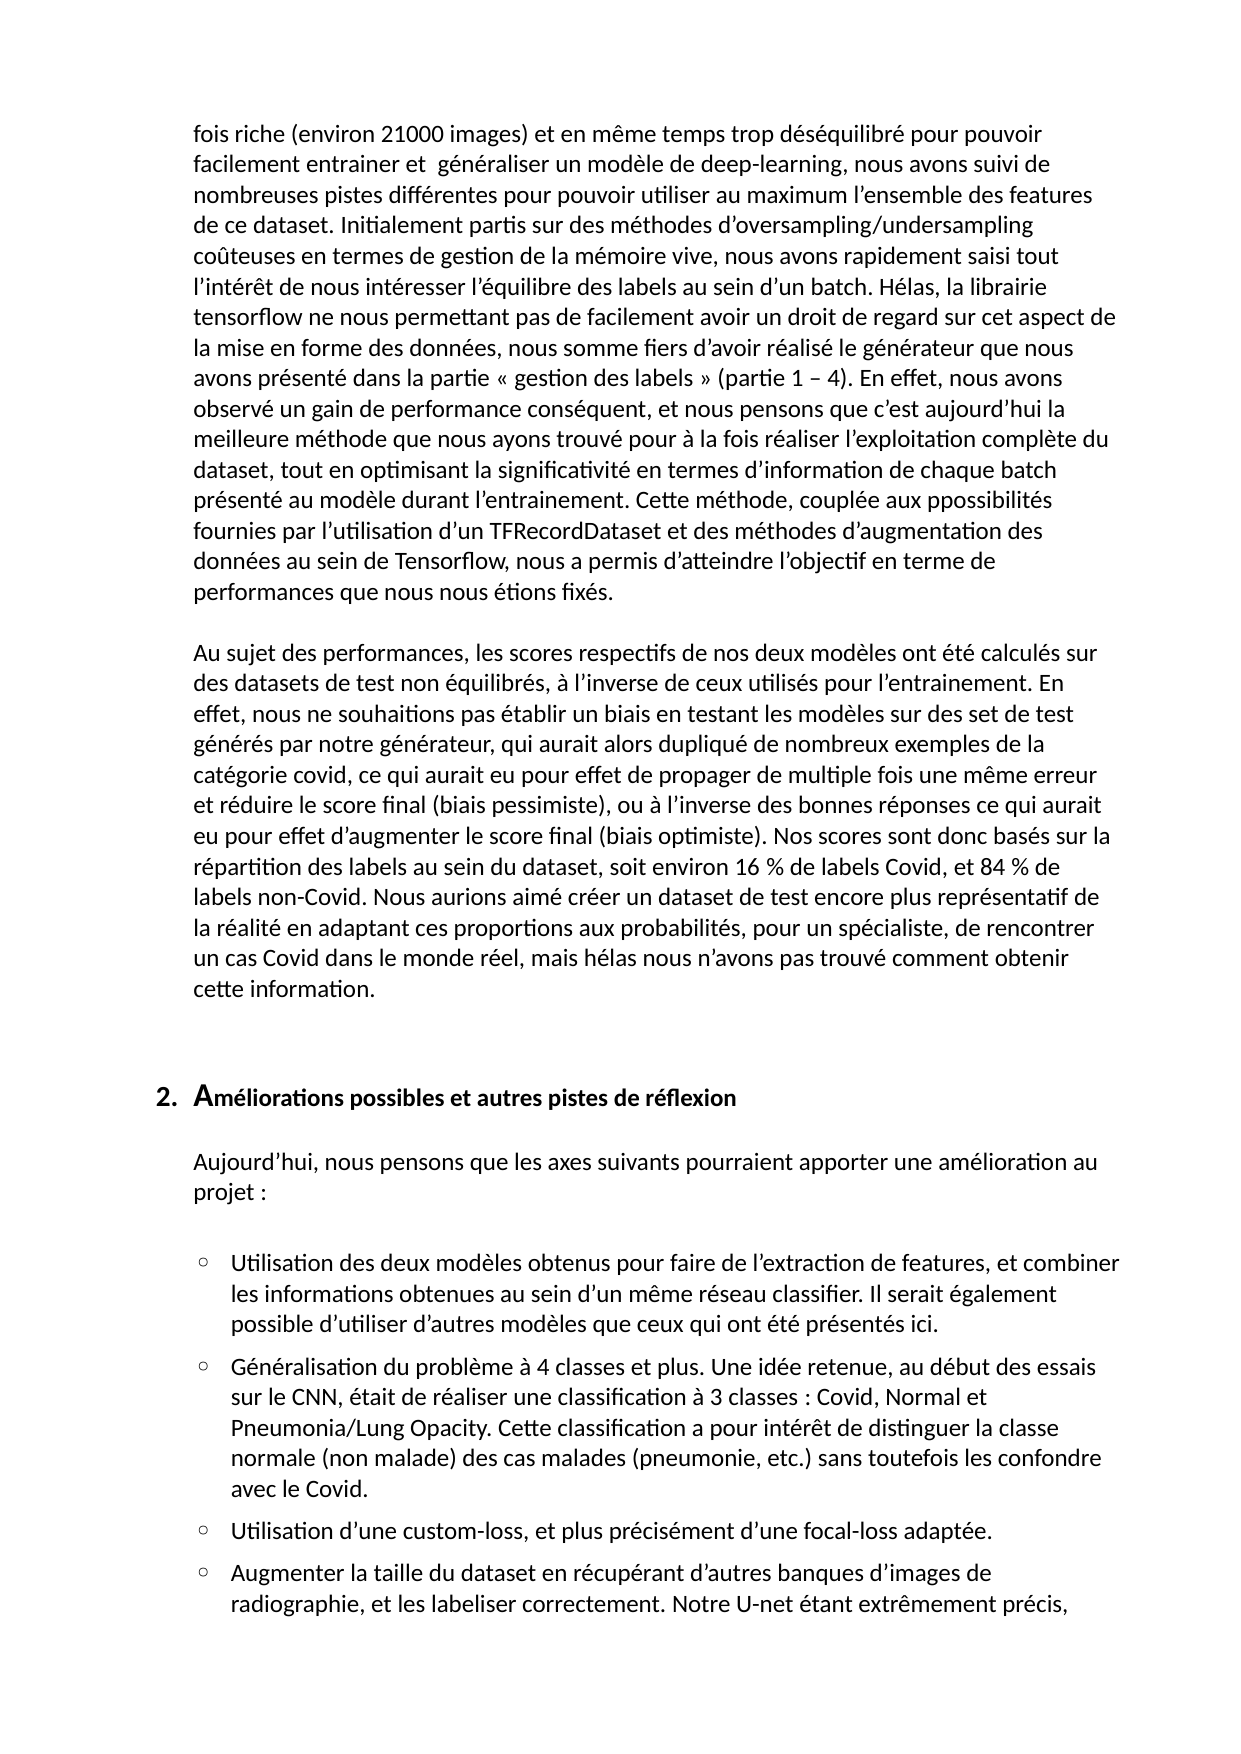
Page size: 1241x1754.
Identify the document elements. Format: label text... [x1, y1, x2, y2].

list Utilisation des deux modèles obtenus pour faire de l’extraction de features, et combiner les informations obtenues au sein d’un même réseau classifier. Il serait également possible d’utiliser d’autres modèles que ceux qui ont été présentés ici. [193, 1247, 1122, 1339]
list fois riche (environ 21000 images) et en même temps trop déséquilibré pour pouvoir facilement entrainer et généraliser un modèle de deep-learning, nous avons suivi de nombreuses pistes différentes pour pouvoir utiliser au maximum l’ensemble des features de ce dataset. Initialement partis sur des méthodes d’oversampling/undersampling coûteuses en termes de gestion de la mémoire vive, nous avons rapidement saisi tout l’intérêt de nous intéresser l’équilibre des labels au sein d’un batch. Hélas, la librairie tensorflow ne nous permettant pas de facilement avoir un droit de regard sur cet aspect de la mise en forme des données, nous somme fiers d’avoir réalisé le générateur que nous avons présenté dans la partie « gestion des labels » (partie 1 – 4). En effet, nous avons observé un gain de performance conséquent, et nous pensons que c’est aujourd’hui la meilleure méthode que nous ayons trouvé pour à la fois réaliser l’exploitation complète du dataset, tout en optimisant la significativité en termes d’information de chaque batch présenté au modèle durant l’entrainement. Cette méthode, couplée aux ppossibilités fournies par l’utilisation d’un TFRecordDataset et des méthodes d’augmentation des données au sein de Tensorflow, nous a permis d’atteindre l’objectif en terme de performances que nous nous étions fixés. Au sujet des performances, les scores respectifs de nos deux modèles ont été calculés sur des datasets de test non équilibrés, à l’inverse de ceux utilisés pour l’entrainement. En effet, nous ne souhaitions pas établir un biais en testant les modèles sur des set de test générés par notre générateur, qui aurait alors dupliqué de nombreux exemples de la catégorie covid, ce qui aurait eu pour effet de propager de multiple fois une même erreur et réduire le score final (biais pessimiste), ou à l’inverse des bonnes réponses ce qui aurait eu pour effet d’augmenter le score final (biais optimiste). Nos scores sont donc basés sur la répartition des labels au sein du dataset, soit environ 16 % de labels Covid, et 84 % de labels non-Covid. Nous aurions aimé créer un dataset de test encore plus représentatif de la réalité en adaptant ces proportions aux probabilités, pour un spécialiste, de rencontrer un cas Covid dans le monde réel, mais hélas nous n’avons pas trouvé comment obtenir cette information. [156, 118, 1122, 1062]
list Utilisation d’une custom-loss, et plus précisément d’une focal-loss adaptée. [193, 1515, 1122, 1546]
list Augmenter la taille du dataset en récupérant d’autres banques d’images de radiographie, et les labeliser correctement. Notre U-net étant extrêmement précis, [193, 1558, 1122, 1619]
list Généralisation du problème à 4 classes et plus. Une idée retenue, au début des essais sur le CNN, était de réaliser une classification à 3 classes : Covid, Normal et Pneumonia/Lung Opacity. Cette classification a pour intérêt de distinguer la classe normale (non malade) des cas malades (pneumonie, etc.) sans toutefois les confondre avec le Covid. [193, 1351, 1122, 1503]
list Améliorations possibles et autres pistes de réflexion Aujourd’hui, nous pensons que les axes suivants pourraient apporter une amélioration au projet : [156, 1074, 1122, 1235]
